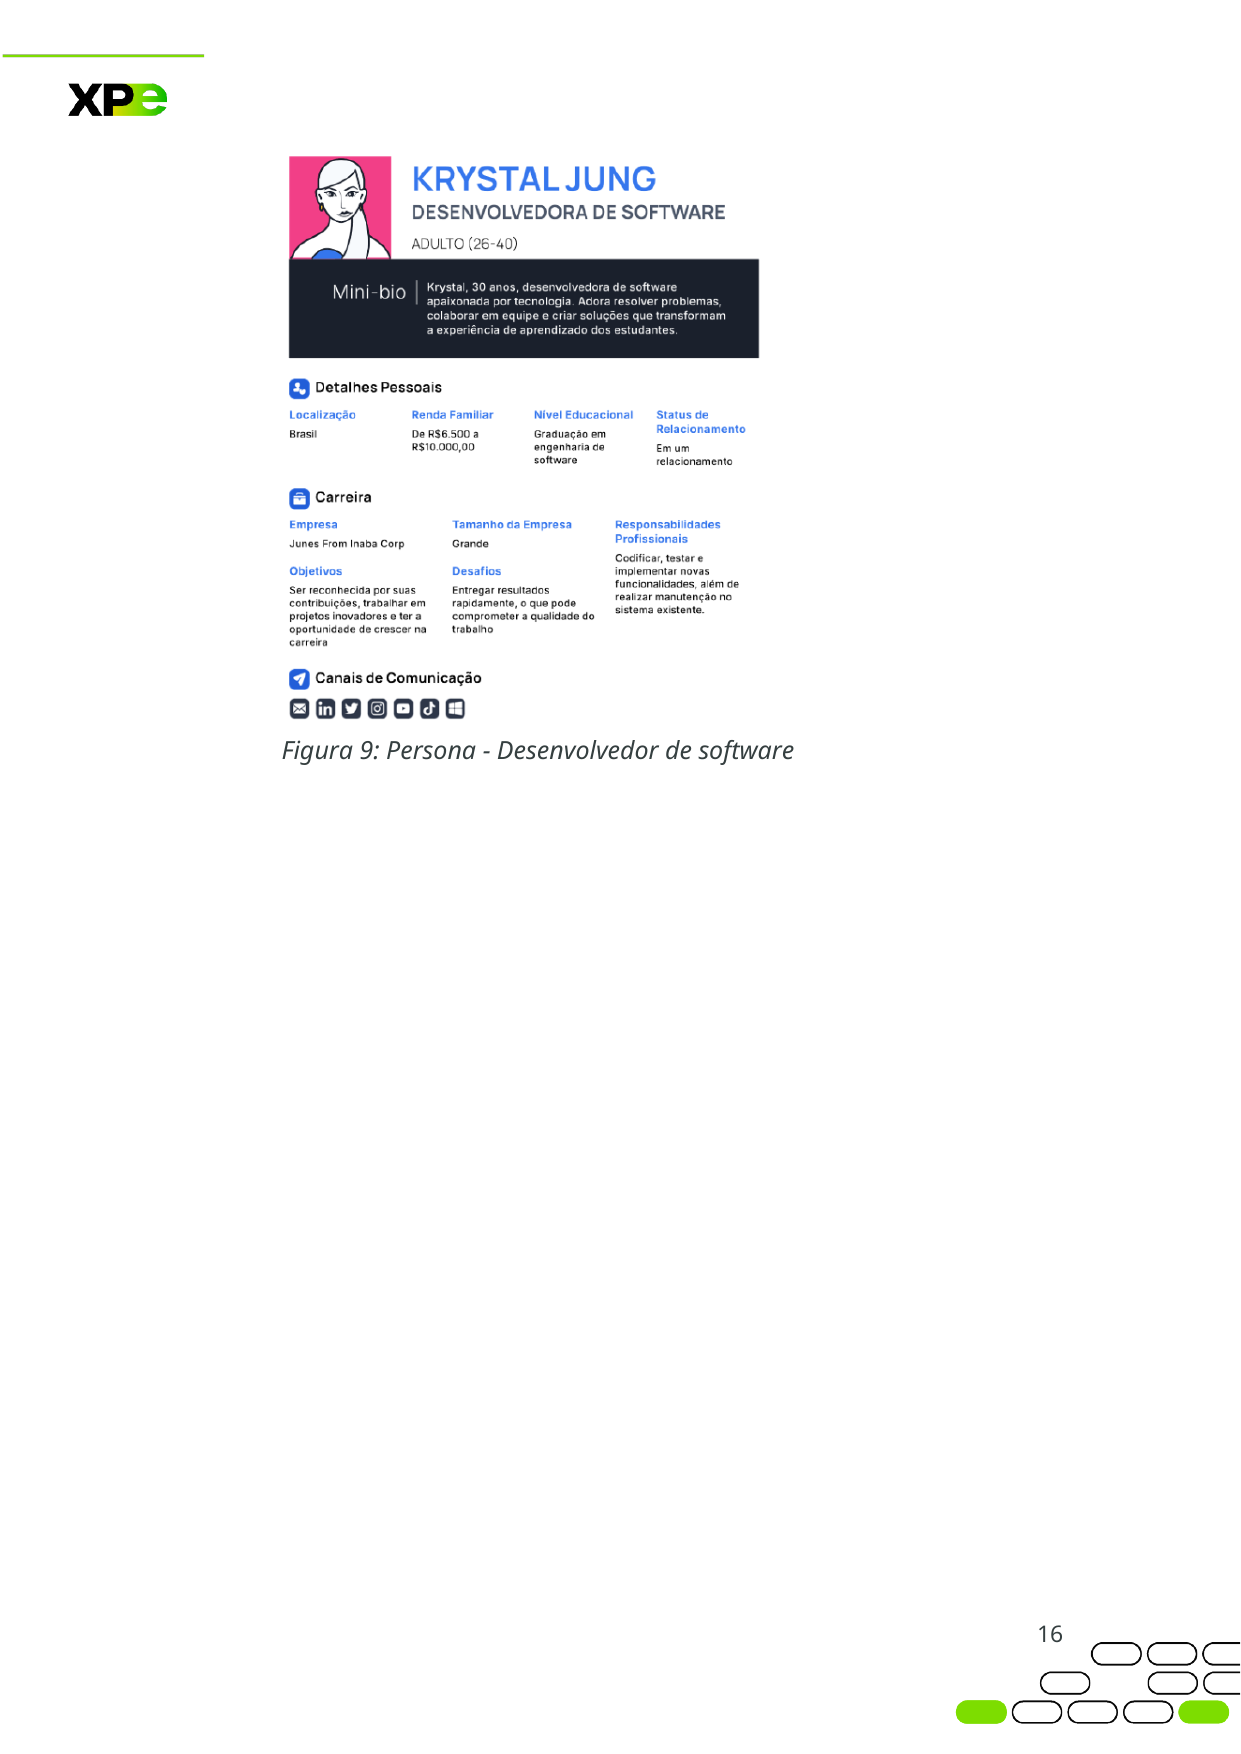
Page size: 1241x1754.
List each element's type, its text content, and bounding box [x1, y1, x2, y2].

text Figura 9: Persona - Desenvolvedor de software [281, 161, 845, 766]
picture [2, 51, 205, 148]
picture [281, 148, 762, 720]
picture [955, 1642, 1241, 1724]
